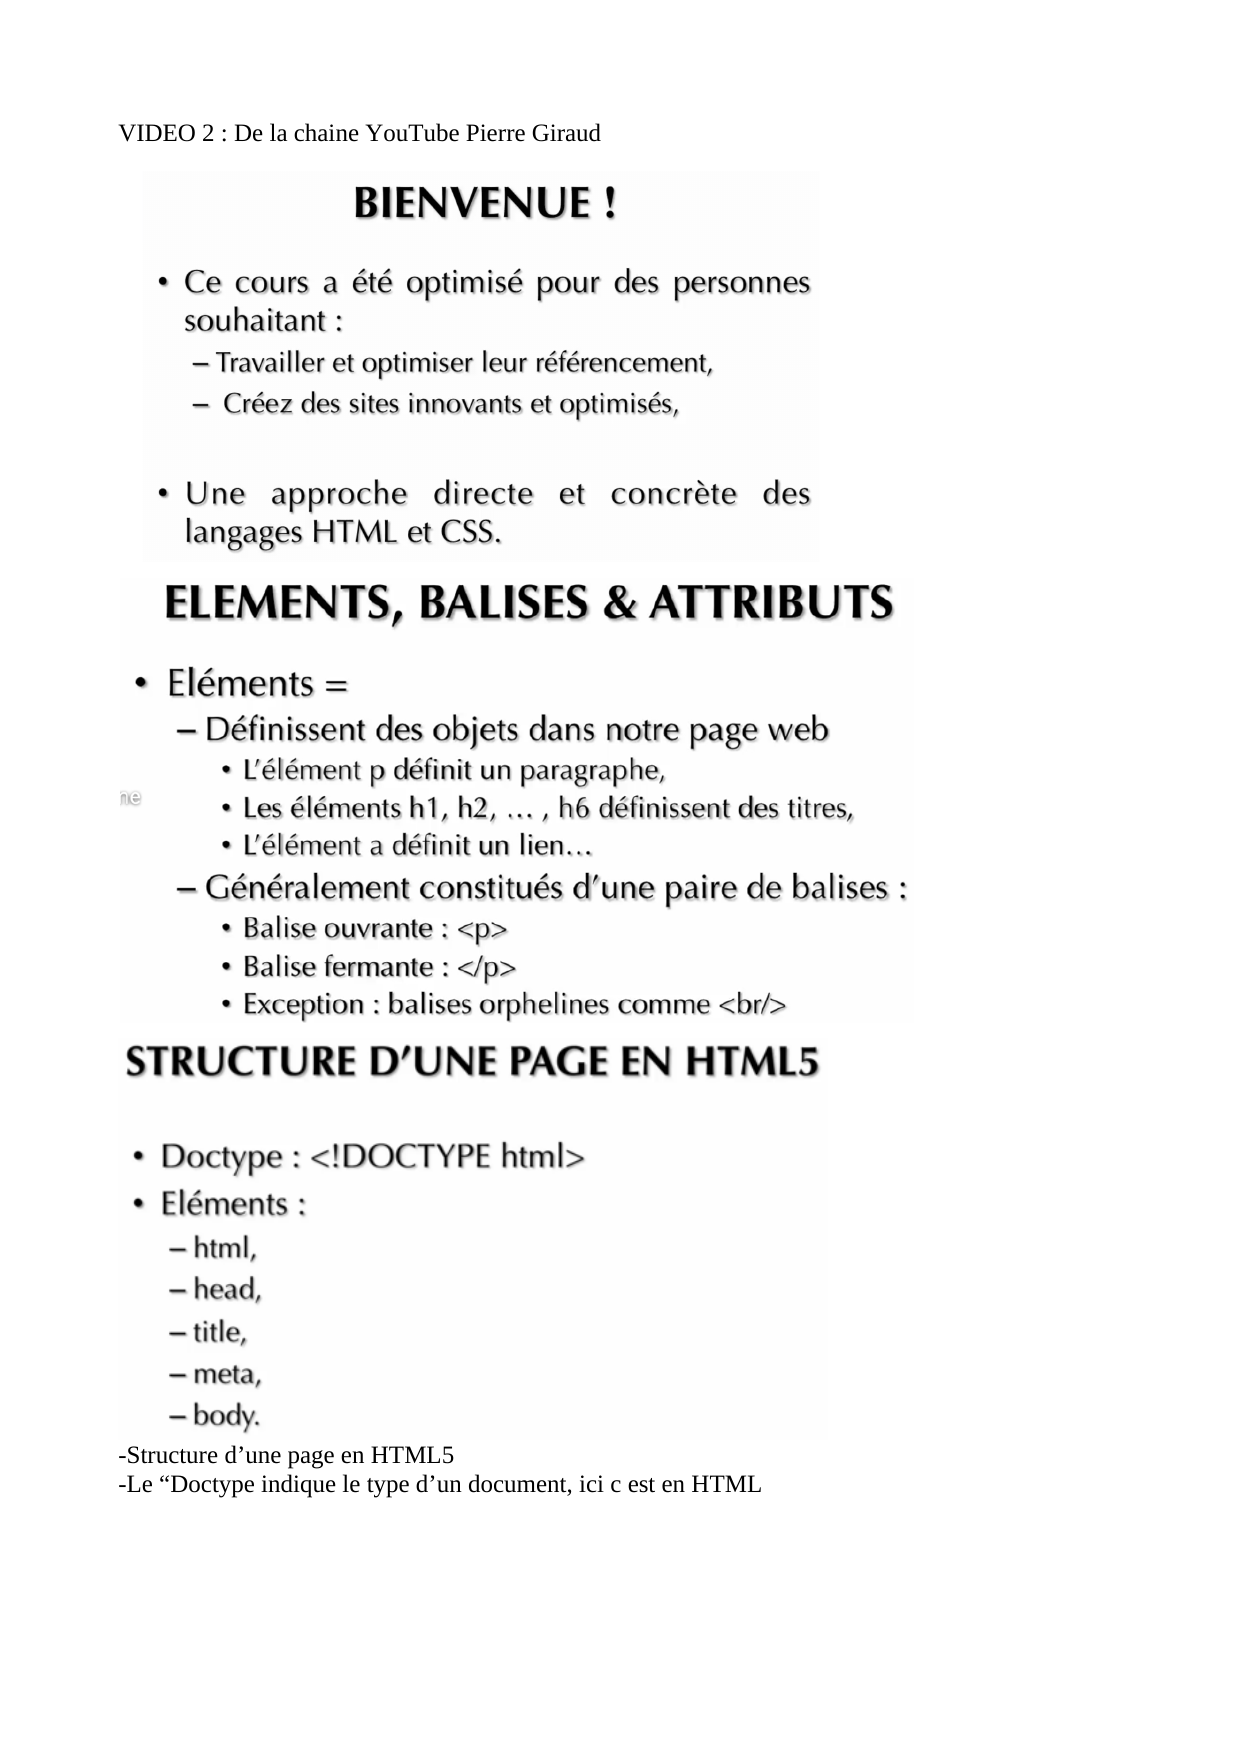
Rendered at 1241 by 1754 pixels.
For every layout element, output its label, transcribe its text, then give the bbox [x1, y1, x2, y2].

picture [118, 1038, 829, 1440]
text -Structure d’une page en HTML5 [118, 1441, 1122, 1469]
text -Le “Doctype indique le type d’un document, ici c est en HTML [118, 1469, 1122, 1498]
picture [142, 171, 820, 562]
picture [120, 578, 915, 1023]
text VIDEO 2 : De la chaine YouTube Pierre Giraud [118, 118, 1122, 147]
